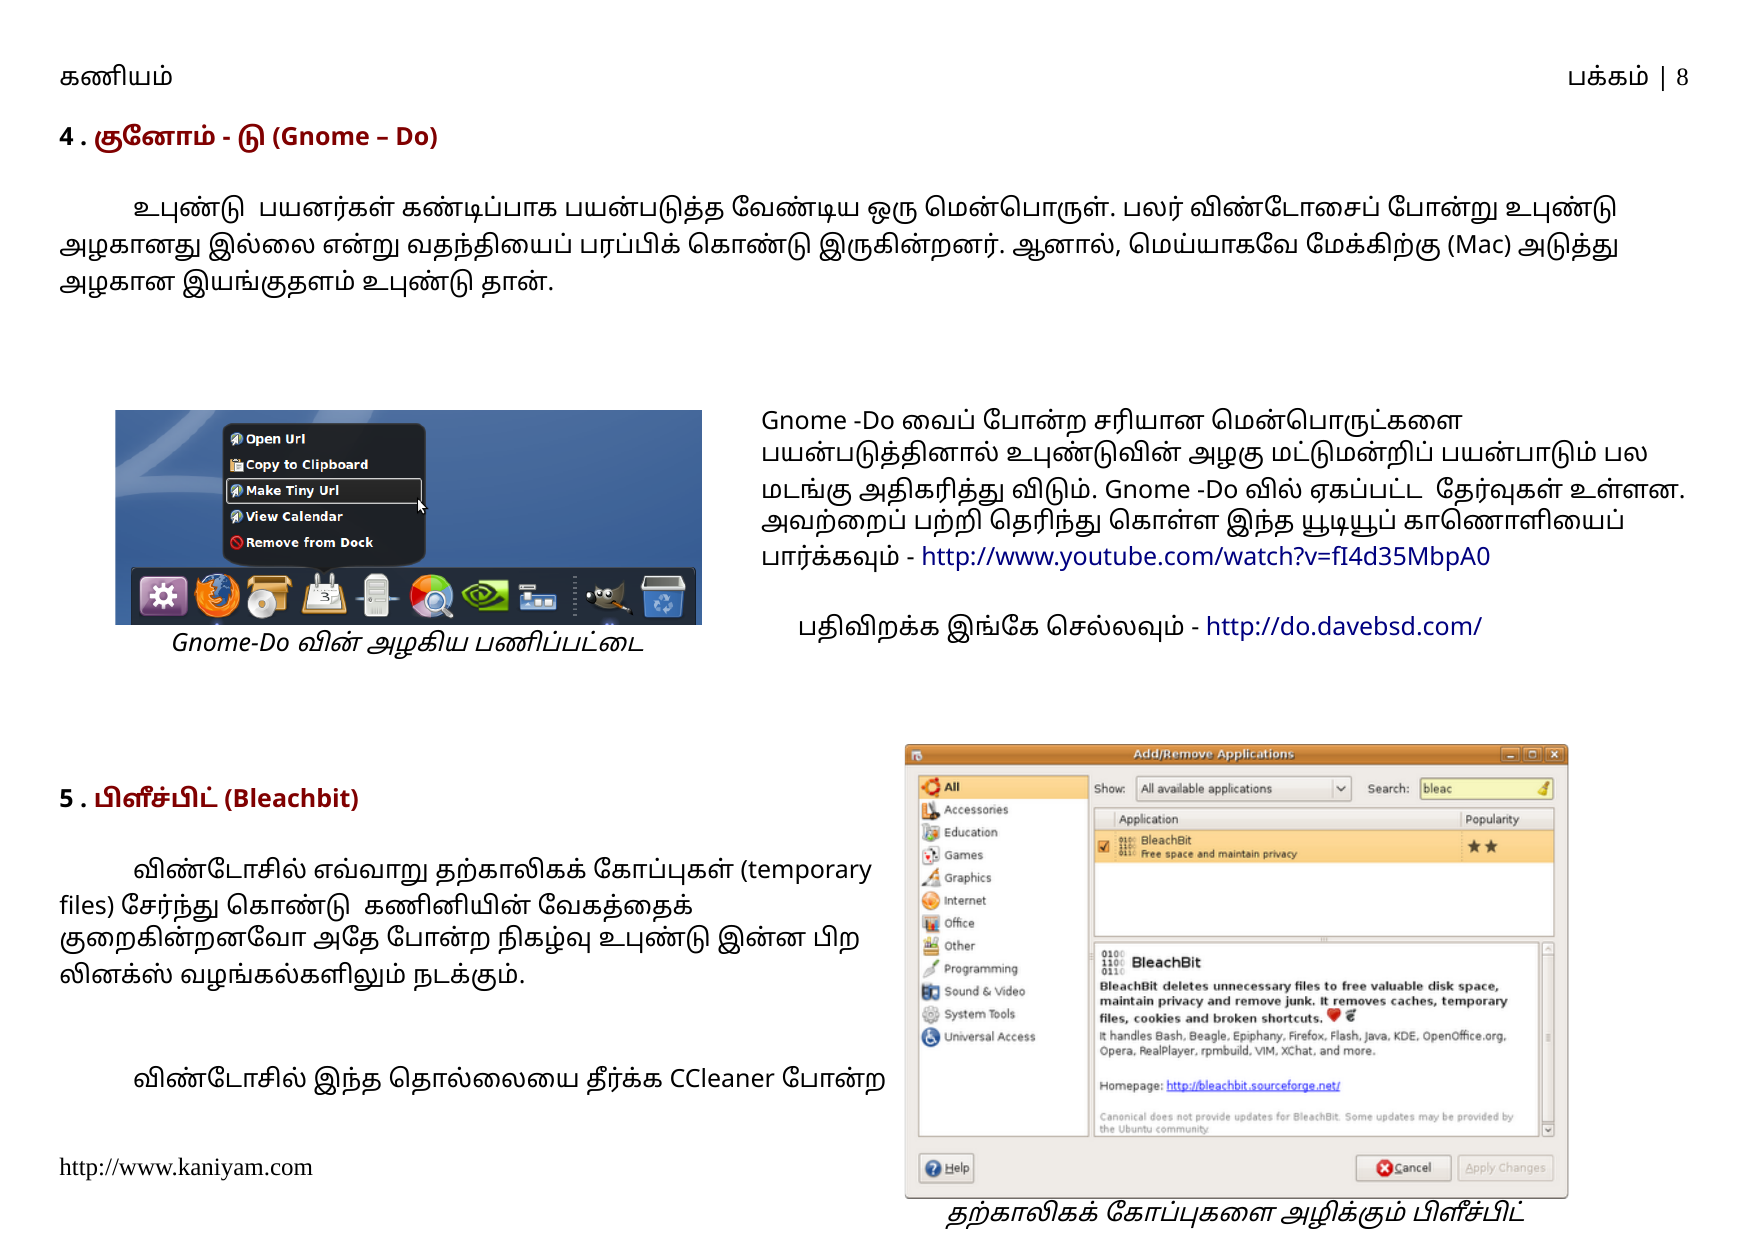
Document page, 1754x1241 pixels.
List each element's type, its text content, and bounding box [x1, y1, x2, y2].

text உபுண்டு பயனர்கள் கண்டிப்பாக பயன்படுத்த வேண்டிய ஒரு மென்பொருள். பலர் விண்டோசைப் போன்று உபுண்டு அழகானது இல்லை என்று வதந்தியைப் பரப்பிக் கொண்டு இருகின்றனர். ஆனால், மெய்யாகவே மேக்கிற்கு (Mac) அடுத்து அழகான இயங்குதளம் உபுண்டு தான். [59, 189, 1695, 301]
text Gnome -Do வைப் போன்ற சரியான மென்பொருட்களை பயன்படுத்தினால் உபுண்டுவின் அழகு மட்டுமன்றிப் பயன்பாடும் பல மடங்கு அதிகரித்து விடும். Gnome -Do வில் ஏகப்பட்ட தேர்வுகள் உள்ளன. அவற்றைப் பற்றி தெரிந்து கொள்ள இந்த யூடியூப் காணொளியைப் பார்க்கவும் - http://www.youtube.com/watch?v=fI4d35MbpA0 [702, 403, 1695, 574]
text 4 . குனோம் - டு (Gnome – Do) [59, 118, 1695, 156]
text விண்டோசில் இந்த தொல்லையை தீர்க்க CCleaner போன்ற [59, 1061, 888, 1097]
text தற்காலிகக் கோப்புகளை அழிக்கும் பிளீச்பிட் [905, 1199, 1568, 1231]
text 5 . பிளீச்பிட் (Bleachbit) [59, 781, 888, 818]
text [59, 608, 115, 644]
text [59, 403, 115, 574]
text விண்டோசில் எவ்வாறு தற்காலிகக் கோப்புகள் (temporary files) சேர்ந்து கொண்டு கணினியின் வேகத்தைக் குறைகின்றனவோ அதே போன்ற நிகழ்வு உபுண்டு இன்ன பிற லினக்ஸ் வழங்கல்களிலும் நடக்கும். [59, 723, 1695, 1240]
picture [115, 410, 702, 625]
text Gnome-Do வின் அழகிய பணிப்பட்டை [115, 625, 702, 662]
picture [904, 744, 1569, 1199]
text [1585, 781, 1695, 818]
text பதிவிறக்க இங்கே செல்லவும் - http://do.davebsd.com/ [702, 608, 1695, 644]
